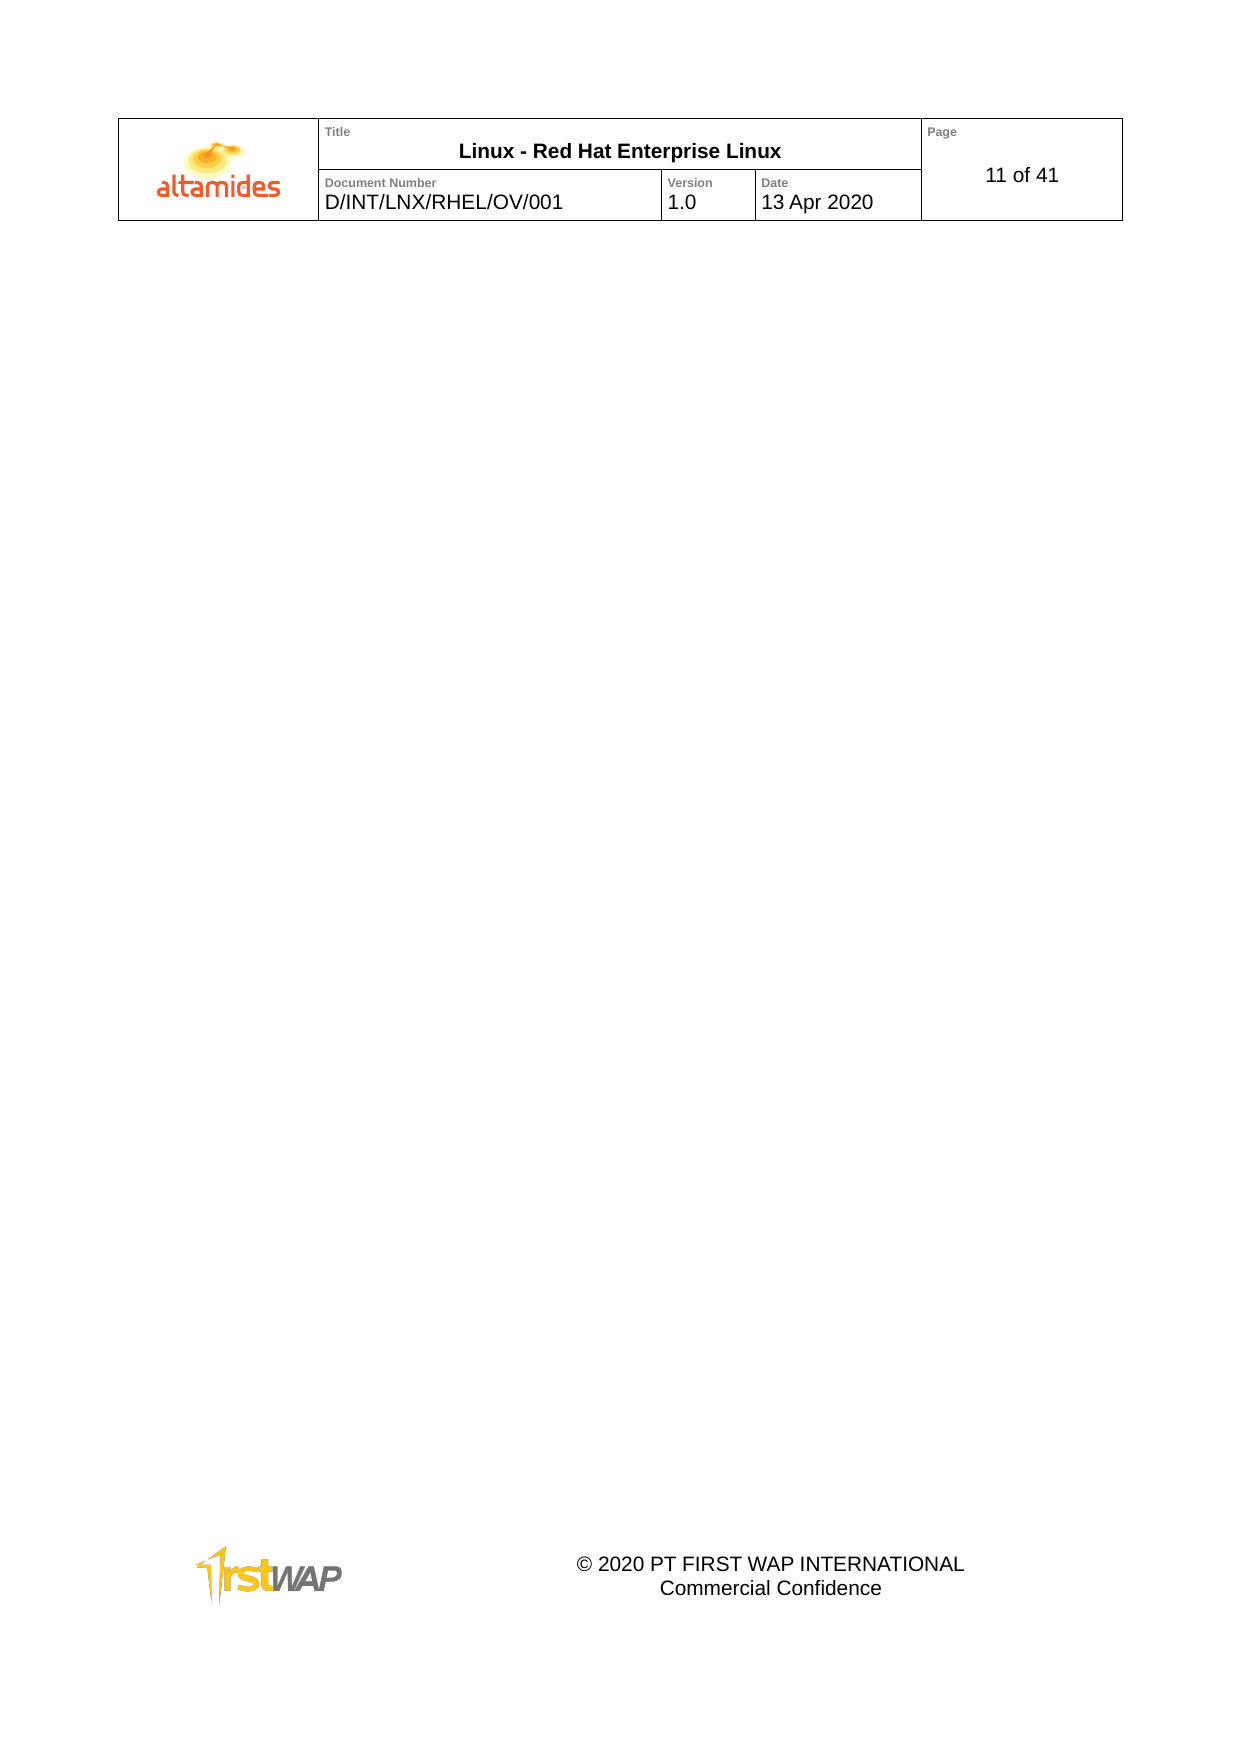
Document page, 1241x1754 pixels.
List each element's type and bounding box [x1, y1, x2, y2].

picture [195, 1546, 342, 1607]
